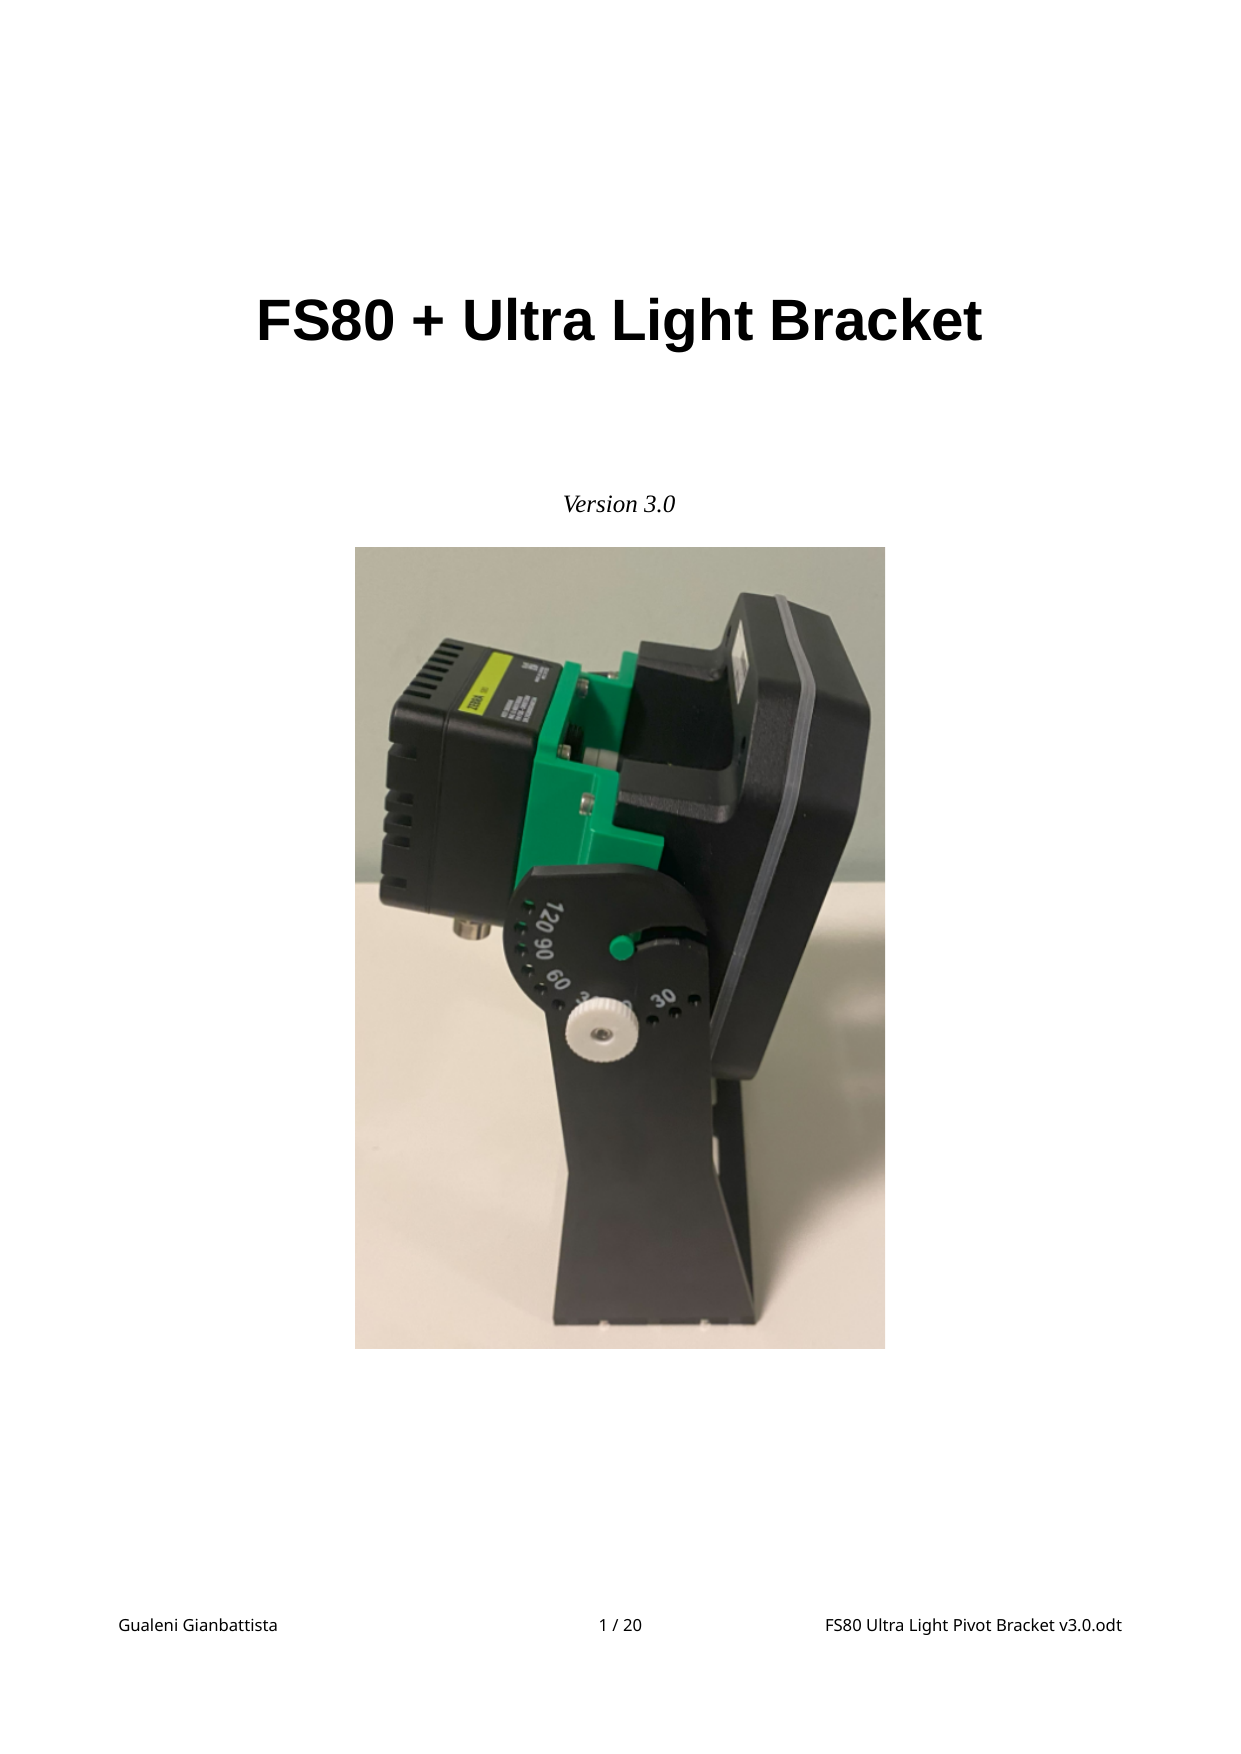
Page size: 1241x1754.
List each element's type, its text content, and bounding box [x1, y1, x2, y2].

text Version 3.0 [118, 489, 1122, 518]
picture [355, 547, 886, 1349]
title FS80 + Ultra Light Bracket [118, 286, 1122, 353]
